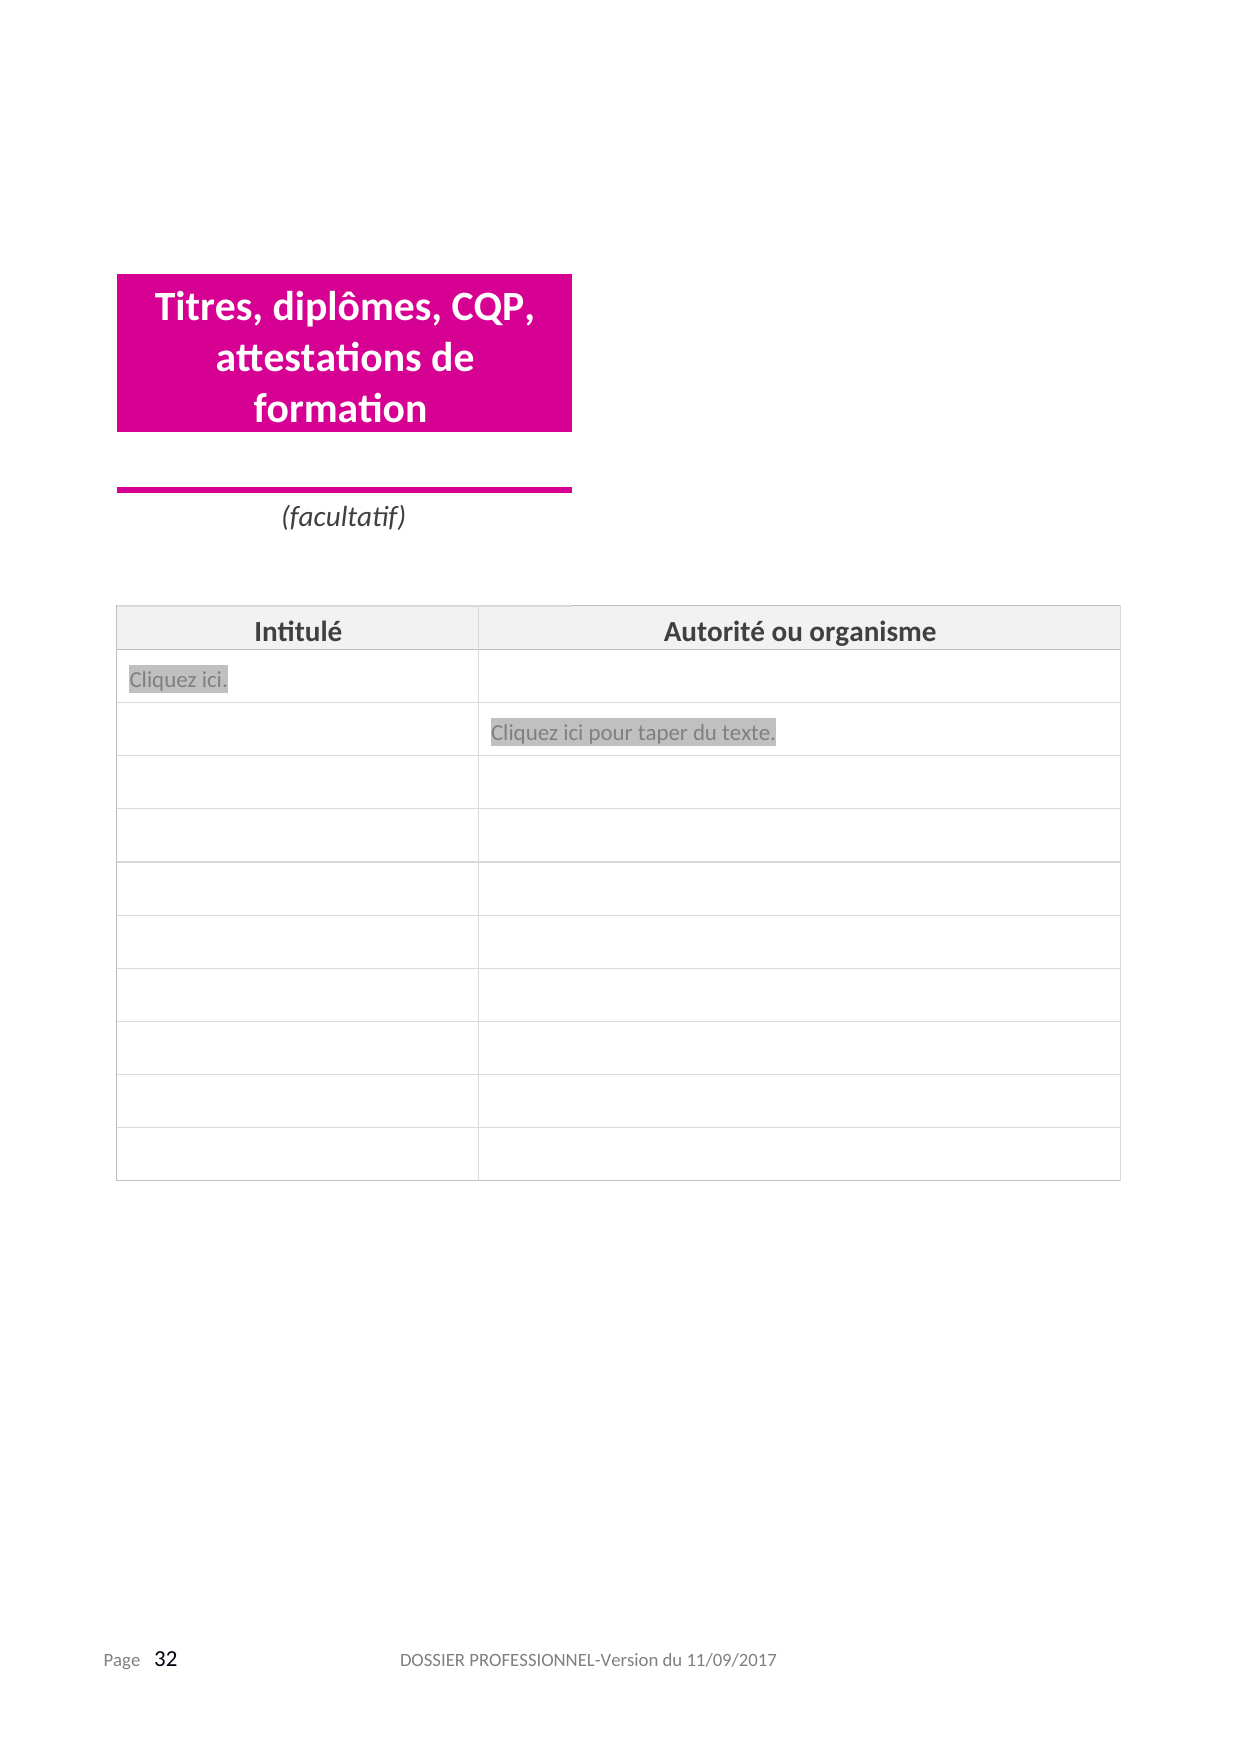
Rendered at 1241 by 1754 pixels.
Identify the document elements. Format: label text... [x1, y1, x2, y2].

table_cell [117, 916, 478, 968]
table_cell [572, 487, 1121, 605]
table_cell Intitulé [117, 607, 478, 649]
table_cell Autorité ou organisme [479, 606, 1120, 649]
table_cell [117, 1128, 478, 1180]
table_cell [117, 703, 478, 755]
table_header [572, 274, 1121, 432]
table_cell [479, 1022, 1120, 1074]
table_cell [479, 1128, 1120, 1180]
table_cell [479, 1075, 1120, 1127]
table_cell [117, 433, 572, 487]
table_cell [572, 433, 1121, 487]
table_cell Cliquez ici pour taper du texte. [479, 703, 1120, 755]
table_cell [479, 650, 1120, 702]
table_cell [117, 863, 478, 914]
table_cell [479, 809, 1120, 861]
table_cell (facultatif) [117, 493, 572, 605]
table_cell Cliquez ici. [117, 650, 478, 702]
table_cell [117, 1075, 478, 1127]
table_cell [479, 863, 1120, 914]
table_cell [117, 809, 478, 861]
table_cell [117, 756, 478, 808]
table_cell [117, 969, 478, 1021]
table_cell [117, 1022, 478, 1074]
table_cell [479, 756, 1120, 808]
table_header Titres, diplômes, CQP, attestations de formation [117, 274, 572, 432]
table_cell [479, 969, 1120, 1021]
table_cell [479, 916, 1120, 968]
